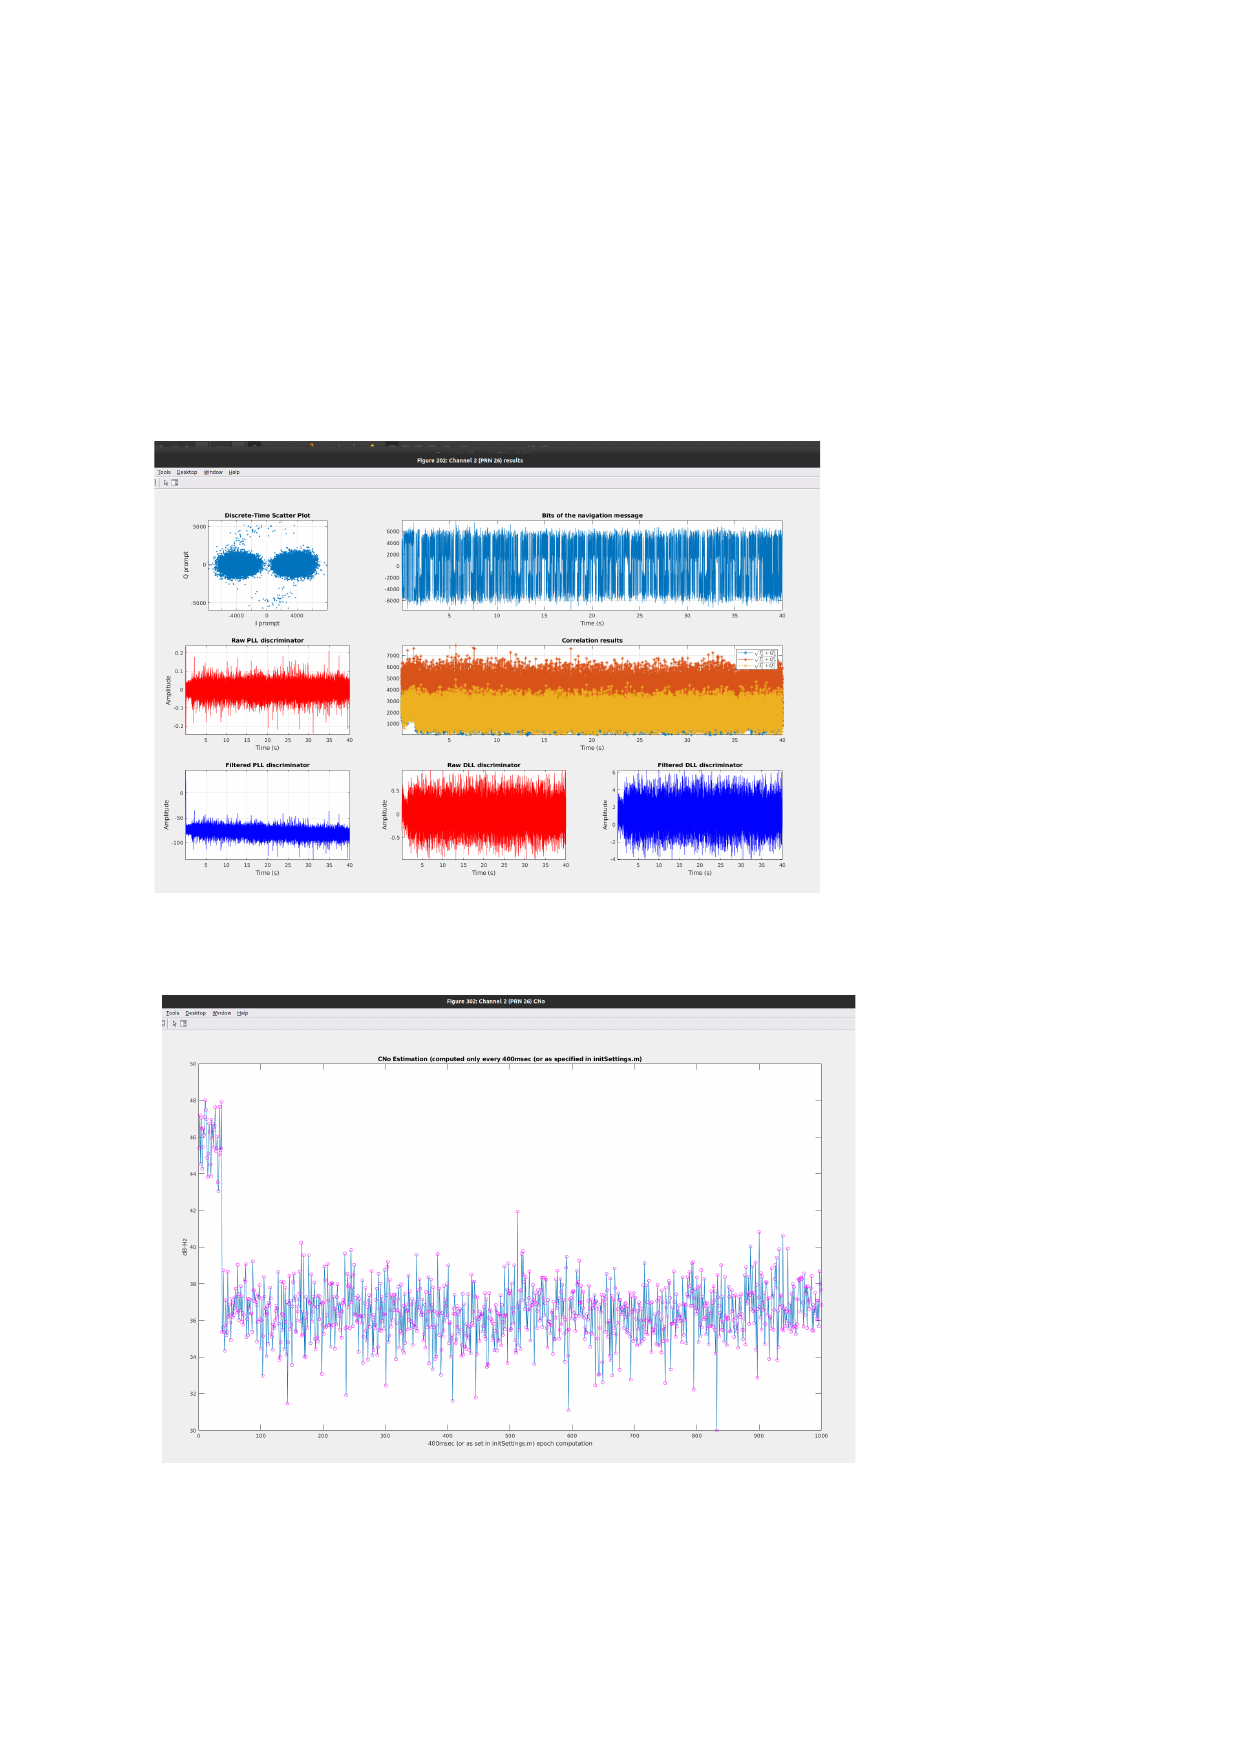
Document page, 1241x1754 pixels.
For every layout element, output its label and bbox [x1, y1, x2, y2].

picture [154, 441, 743, 893]
picture [162, 995, 856, 1463]
